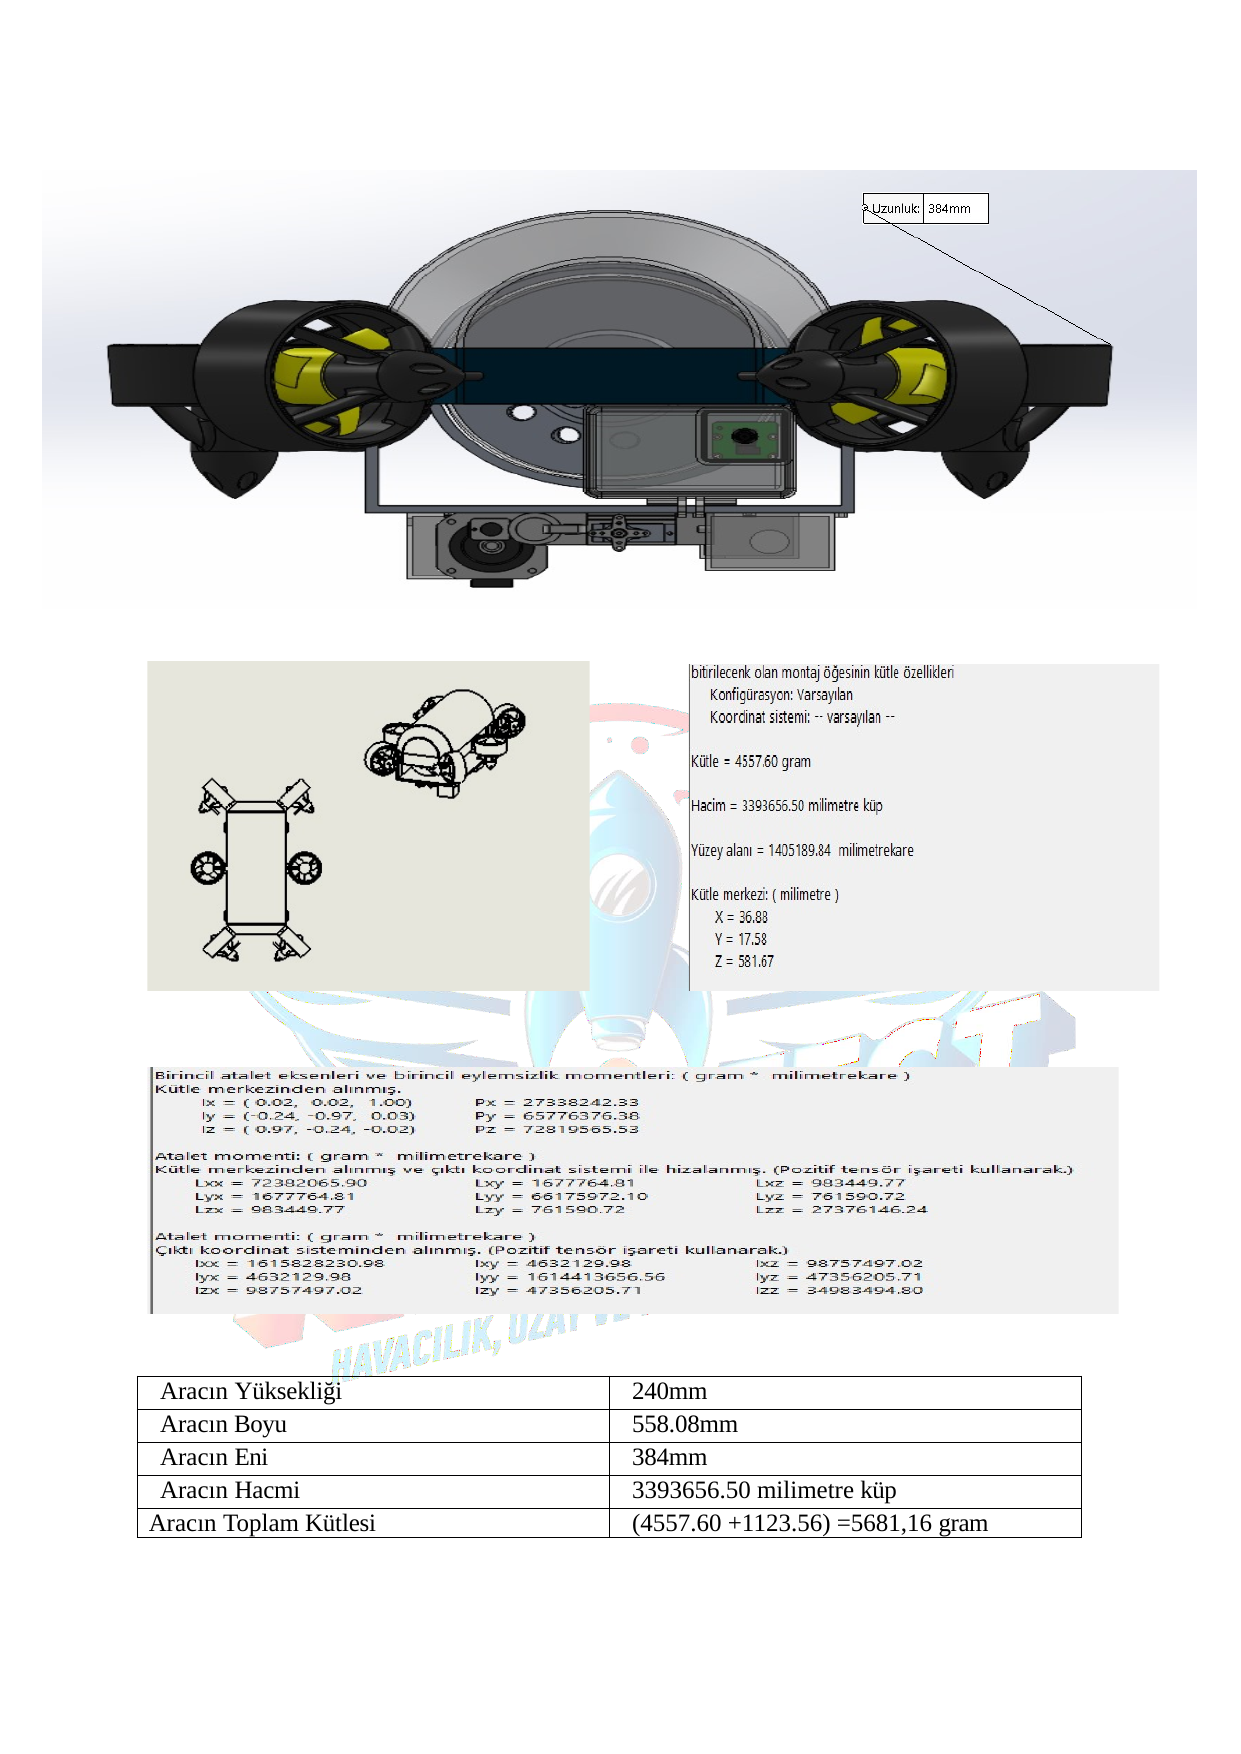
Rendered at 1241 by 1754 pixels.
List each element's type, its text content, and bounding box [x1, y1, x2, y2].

table_cell Aracın Hacmi [138, 1476, 609, 1508]
table_header 240mm [610, 1377, 1081, 1409]
picture [147, 661, 1160, 1376]
table_cell (4557.60 +1123.56) =5681,16 gram [610, 1509, 1081, 1537]
table_cell Aracın Toplam Kütlesi [138, 1509, 609, 1537]
table_header Aracın Yüksekliği [138, 1377, 609, 1409]
picture [42, 170, 1199, 609]
table_cell Aracın Boyu [138, 1410, 609, 1442]
picture [610, 1377, 1076, 1385]
table_cell 384mm [610, 1443, 1081, 1475]
picture [164, 1377, 609, 1385]
table_cell 3393656.50 milimetre küp [610, 1476, 1081, 1508]
table_cell Aracın Eni [138, 1443, 609, 1475]
table_cell 558.08mm [610, 1410, 1081, 1442]
